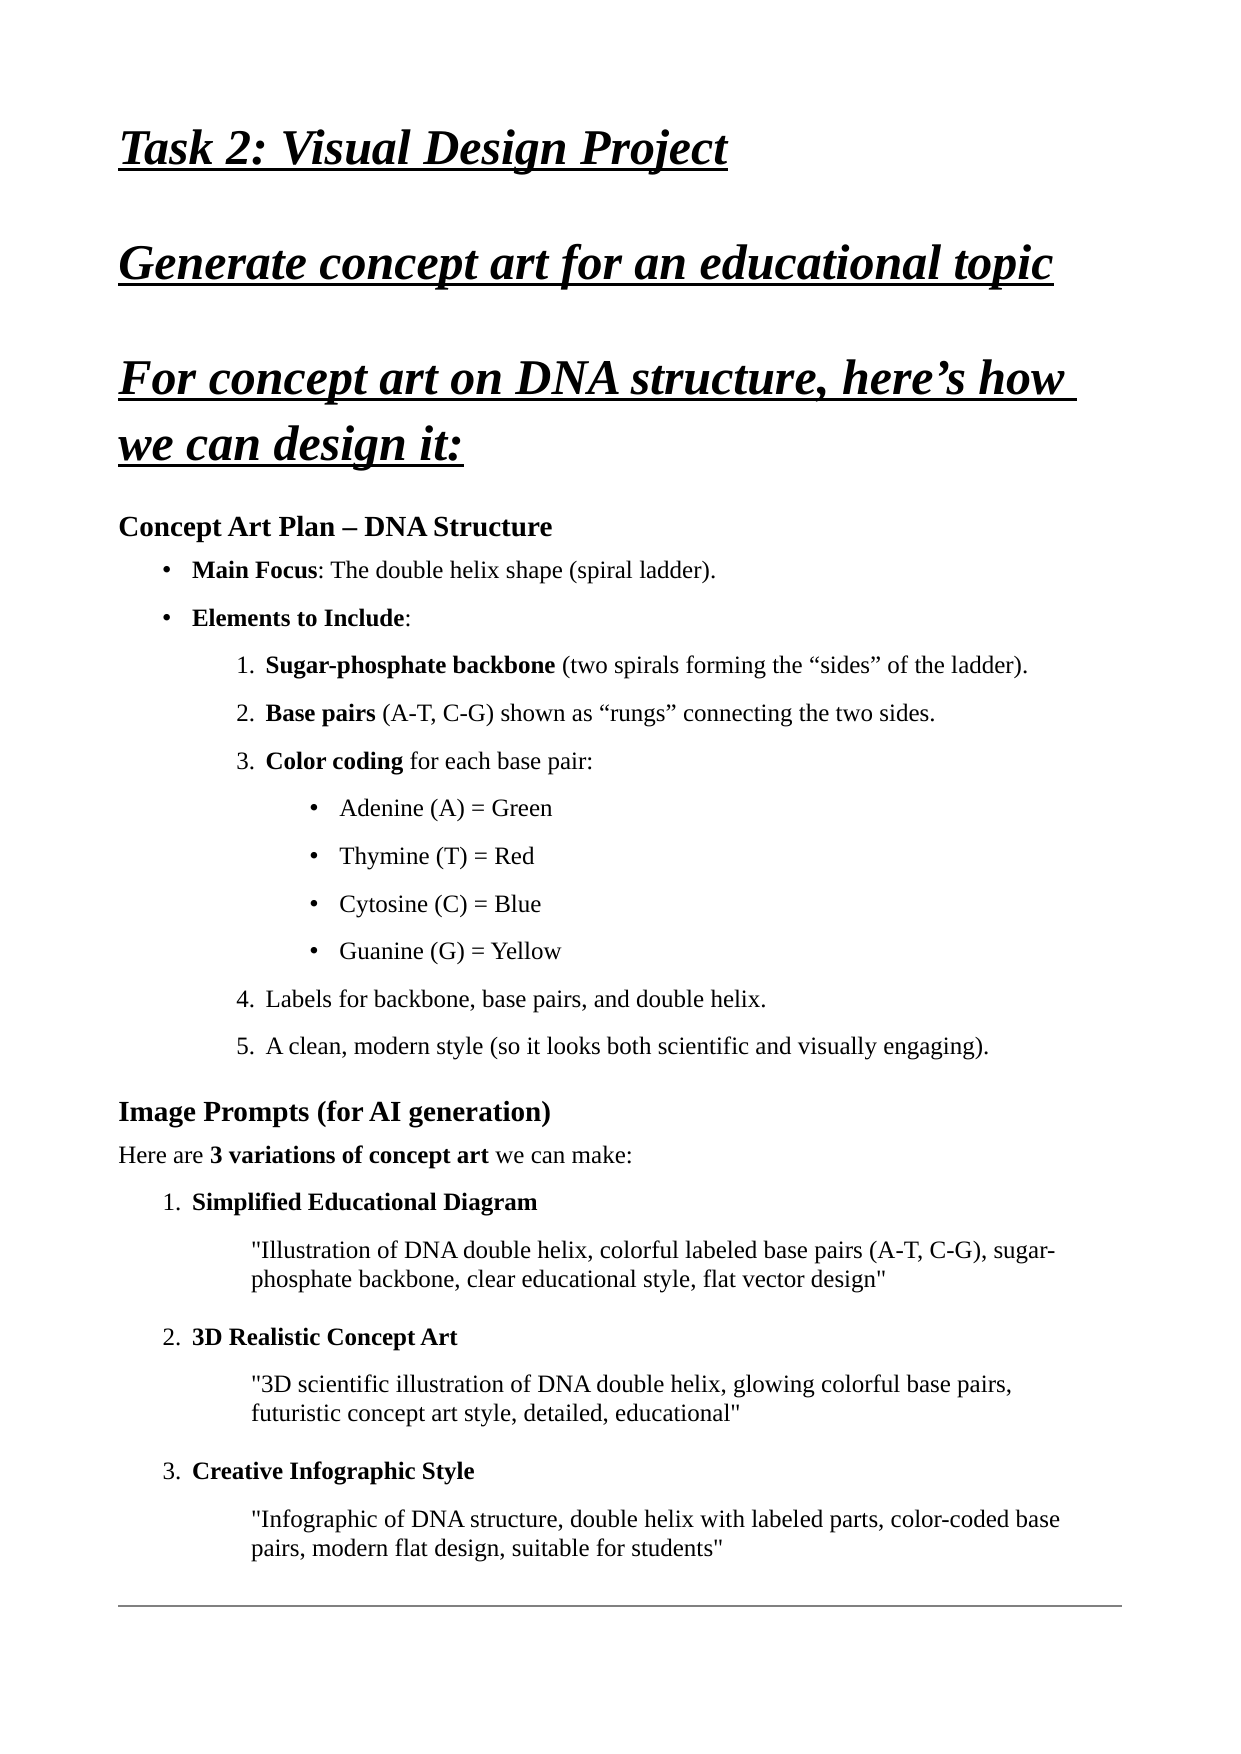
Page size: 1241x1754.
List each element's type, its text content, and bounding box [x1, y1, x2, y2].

list Base pairs (A-T, C-G) shown as “rungs” connecting the two sides. [236, 698, 1122, 727]
list Adenine (A) = Green [309, 793, 1122, 822]
subtitle Image Prompts (for AI generation) [118, 1094, 1122, 1127]
text For concept art on DNA structure, here’s how we can design it: [118, 348, 1122, 472]
list Elements to Include: [162, 603, 1122, 632]
list Sugar-phosphate backbone (two spirals forming the “sides” of the ladder). [236, 651, 1122, 679]
list "Infographic of DNA structure, double helix with labeled parts, color-coded base pairs, modern flat design, suitable for students" [221, 1504, 1063, 1562]
list Guanine (G) = Yellow [309, 936, 1122, 965]
list Main Focus: The double helix shape (spiral ladder). [162, 555, 1122, 584]
list Cytosine (C) = Blue [309, 889, 1122, 917]
text Generate concept art for an educational topic [118, 233, 1122, 291]
subtitle Concept Art Plan – DNA Structure [118, 509, 1122, 543]
list 3D Realistic Concept Art [162, 1322, 1122, 1351]
list Creative Infographic Style [162, 1456, 1122, 1485]
list Simplified Educational Diagram [162, 1187, 1122, 1216]
list "Illustration of DNA double helix, colorful labeled base pairs (A-T, C-G), sugar-phosphate backbone, clear educational style, flat vector design" [221, 1235, 1063, 1292]
list Labels for backbone, base pairs, and double helix. [236, 984, 1122, 1013]
list A clean, modern style (so it looks both scientific and visually engaging). [236, 1031, 1122, 1060]
list "3D scientific illustration of DNA double helix, glowing colorful base pairs, futuristic concept art style, detailed, educational" [221, 1369, 1063, 1427]
text Here are 3 variations of concept art we can make: [118, 1140, 1122, 1168]
list Thymine (T) = Red [309, 841, 1122, 870]
text Task 2: Visual Design Project [118, 118, 1122, 176]
list Color coding for each base pair: [236, 746, 1122, 774]
